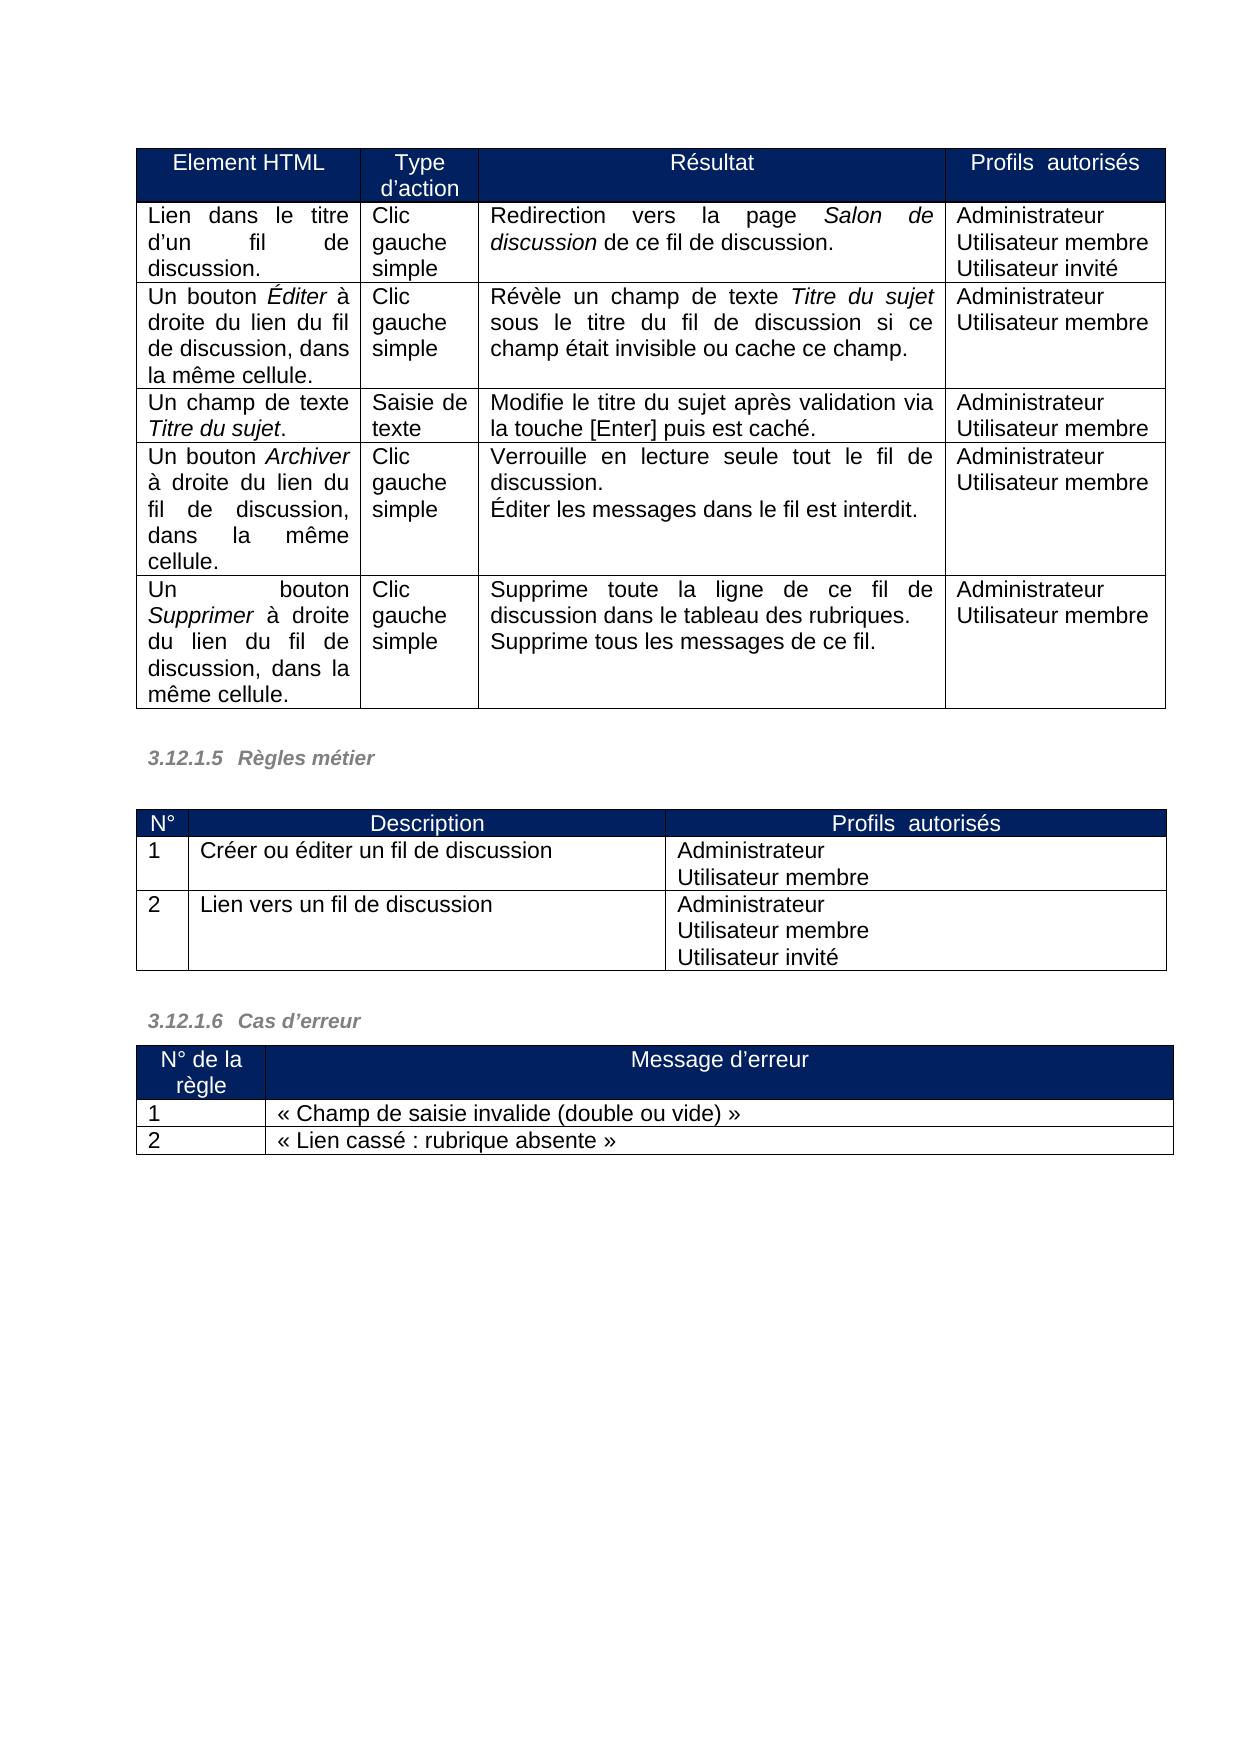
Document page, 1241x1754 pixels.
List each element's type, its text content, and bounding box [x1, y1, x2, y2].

table_cell Lien vers un fil de discussion [189, 891, 665, 970]
subtitle Règles métier [148, 746, 1162, 770]
subtitle Cas d’erreur [148, 1008, 1162, 1032]
table_cell Clic gauche simple [361, 283, 478, 388]
table_header Type d’action [361, 149, 478, 201]
table_cell Administrateur Utilisateur membre [946, 283, 1165, 388]
table_header Résultat [479, 149, 945, 201]
table_cell Créer ou éditer un fil de discussion [189, 837, 665, 890]
table_cell 1 [137, 837, 188, 890]
table_cell Un bouton Supprimer à droite du lien du fil de discussion, dans la même cellule. [137, 576, 360, 707]
table_cell Administrateur Utilisateur membre [946, 443, 1165, 574]
table_cell Clic gauche simple [361, 443, 478, 574]
table_cell Administrateur Utilisateur membre Utilisateur invité [666, 891, 1166, 970]
table_cell Administrateur Utilisateur membre [666, 837, 1166, 890]
table_cell Verrouille en lecture seule tout le fil de discussion. Éditer les messages dans le fil est interdit. [479, 443, 945, 574]
table_cell « Lien cassé : rubrique absente » [266, 1127, 1173, 1153]
table_header N° de la règle [137, 1046, 265, 1099]
table_cell 2 [137, 1127, 265, 1153]
table_cell Révèle un champ de texte Titre du sujet sous le titre du fil de discussion si ce champ était invisible ou cache ce champ. [479, 283, 945, 388]
table_header Message d’erreur [266, 1046, 1173, 1099]
table_header Element HTML [137, 149, 360, 201]
table_cell Modifie le titre du sujet après validation via la touche [Enter] puis est caché. [479, 389, 945, 442]
table_cell « Champ de saisie invalide (double ou vide) » [266, 1100, 1173, 1126]
table_header N° [137, 810, 188, 836]
table_cell Saisie de texte [361, 389, 478, 442]
table_cell Supprime toute la ligne de ce fil de discussion dans le tableau des rubriques. Supprime tous les messages de ce fil. [479, 576, 945, 707]
table_cell Un bouton Archiver à droite du lien du fil de discussion, dans la même cellule. [137, 443, 360, 574]
table_header Description [189, 810, 665, 836]
table_cell Administrateur Utilisateur membre [946, 389, 1165, 442]
table_header Profils autorisés [946, 149, 1165, 201]
table_cell Lien dans le titre d’un fil de discussion. [137, 203, 360, 282]
table_cell Un bouton Éditer à droite du lien du fil de discussion, dans la même cellule. [137, 283, 360, 388]
table_cell Administrateur Utilisateur membre [946, 576, 1165, 707]
table_cell 1 [137, 1100, 265, 1126]
table_cell Un champ de texte Titre du sujet. [137, 389, 360, 442]
table_cell Clic gauche simple [361, 576, 478, 707]
table_cell 2 [137, 891, 188, 970]
table_header Profils autorisés [666, 810, 1166, 836]
table_cell Clic gauche simple [361, 203, 478, 282]
table_cell Administrateur Utilisateur membre Utilisateur invité [946, 203, 1165, 282]
table_cell Redirection vers la page Salon de discussion de ce fil de discussion. [479, 203, 945, 282]
